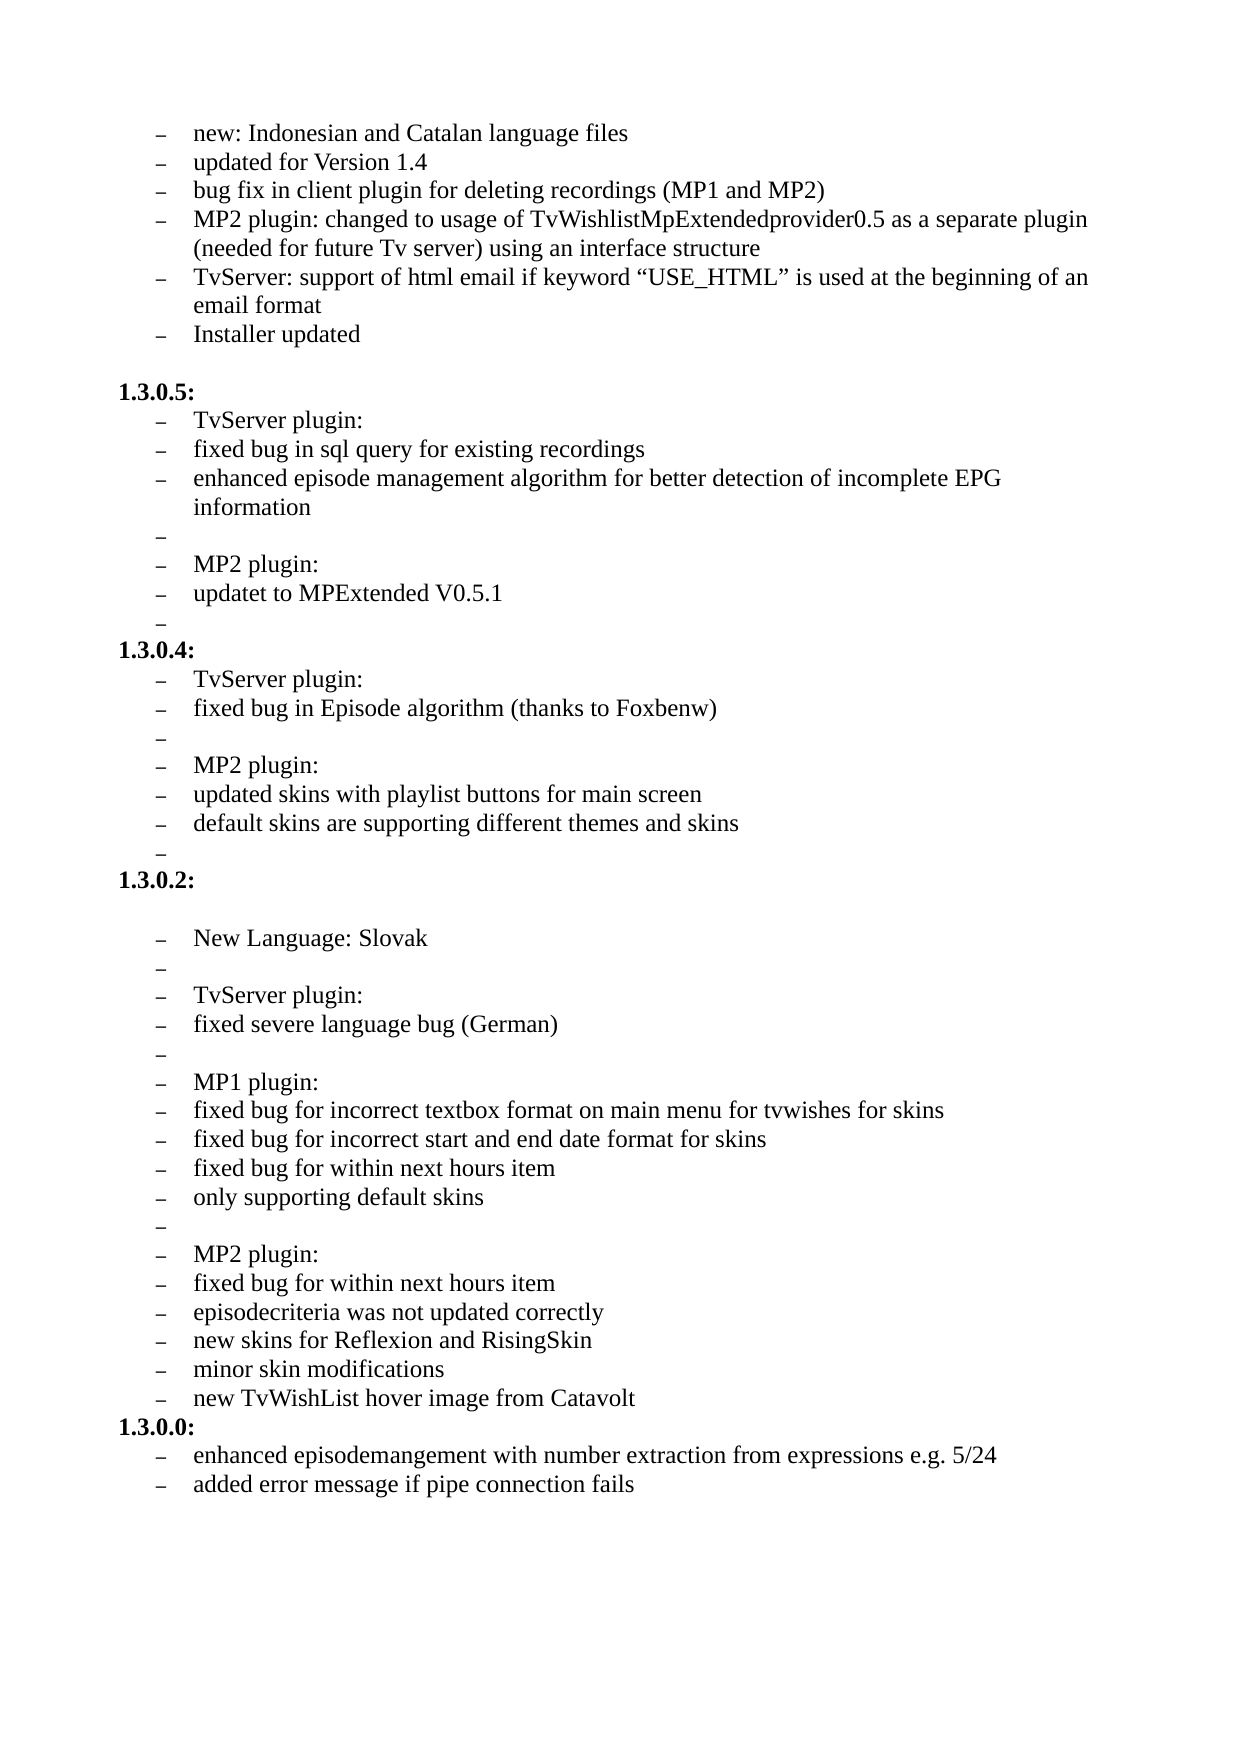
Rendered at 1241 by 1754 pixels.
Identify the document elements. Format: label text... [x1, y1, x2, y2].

list fixed bug for within next hours item [156, 1268, 1122, 1297]
list bug fix in client plugin for deleting recordings (MP1 and MP2) [156, 176, 1122, 204]
list updated skins with playlist buttons for main screen [156, 779, 1122, 808]
list enhanced episode management algorithm for better detection of incomplete EPG information [156, 463, 1122, 521]
list fixed bug for incorrect start and end date format for skins [156, 1124, 1122, 1153]
list new skins for Reflexion and RisingSkin [156, 1326, 1122, 1354]
list TvServer plugin: [156, 406, 1122, 434]
list MP2 plugin: [156, 549, 1122, 578]
text 1.3.0.0: [118, 1412, 1122, 1441]
text 1.3.0.4: [118, 636, 1122, 664]
list updatet to MPExtended V0.5.1 [156, 578, 1122, 607]
list fixed bug for within next hours item [156, 1153, 1122, 1182]
list fixed severe language bug (German) [156, 1009, 1122, 1038]
list MP2 plugin: changed to usage of TvWishlistMpExtendedprovider0.5 as a separate plugin (needed for future Tv server) using an interface structure [156, 204, 1122, 262]
list new TvWishList hover image from Catavolt [156, 1383, 1122, 1412]
list TvServer: support of html email if keyword “USE_HTML” is used at the beginning of an email format [156, 262, 1122, 319]
list TvServer plugin: [156, 981, 1122, 1009]
text 1.3.0.2: [118, 866, 1122, 894]
list MP2 plugin: [156, 1239, 1122, 1268]
list fixed bug for incorrect textbox format on main menu for tvwishes for skins [156, 1096, 1122, 1124]
list fixed bug in sql query for existing recordings [156, 434, 1122, 463]
list only supporting default skins [156, 1182, 1122, 1211]
list updated for Version 1.4 [156, 147, 1122, 176]
list episodecriteria was not updated correctly [156, 1297, 1122, 1326]
list TvServer plugin: [156, 664, 1122, 693]
list fixed bug in Episode algorithm (thanks to Foxbenw) [156, 693, 1122, 722]
list added error message if pipe connection fails [156, 1469, 1122, 1498]
list new: Indonesian and Catalan language files [156, 118, 1122, 147]
list Installer updated [156, 319, 1122, 348]
list enhanced episodemangement with number extraction from expressions e.g. 5/24 [156, 1441, 1122, 1469]
text 1.3.0.5: [118, 377, 1122, 406]
list default skins are supporting different themes and skins [156, 808, 1122, 837]
list MP1 plugin: [156, 1067, 1122, 1096]
list minor skin modifications [156, 1354, 1122, 1383]
list MP2 plugin: [156, 751, 1122, 779]
list New Language: Slovak [156, 923, 1122, 952]
